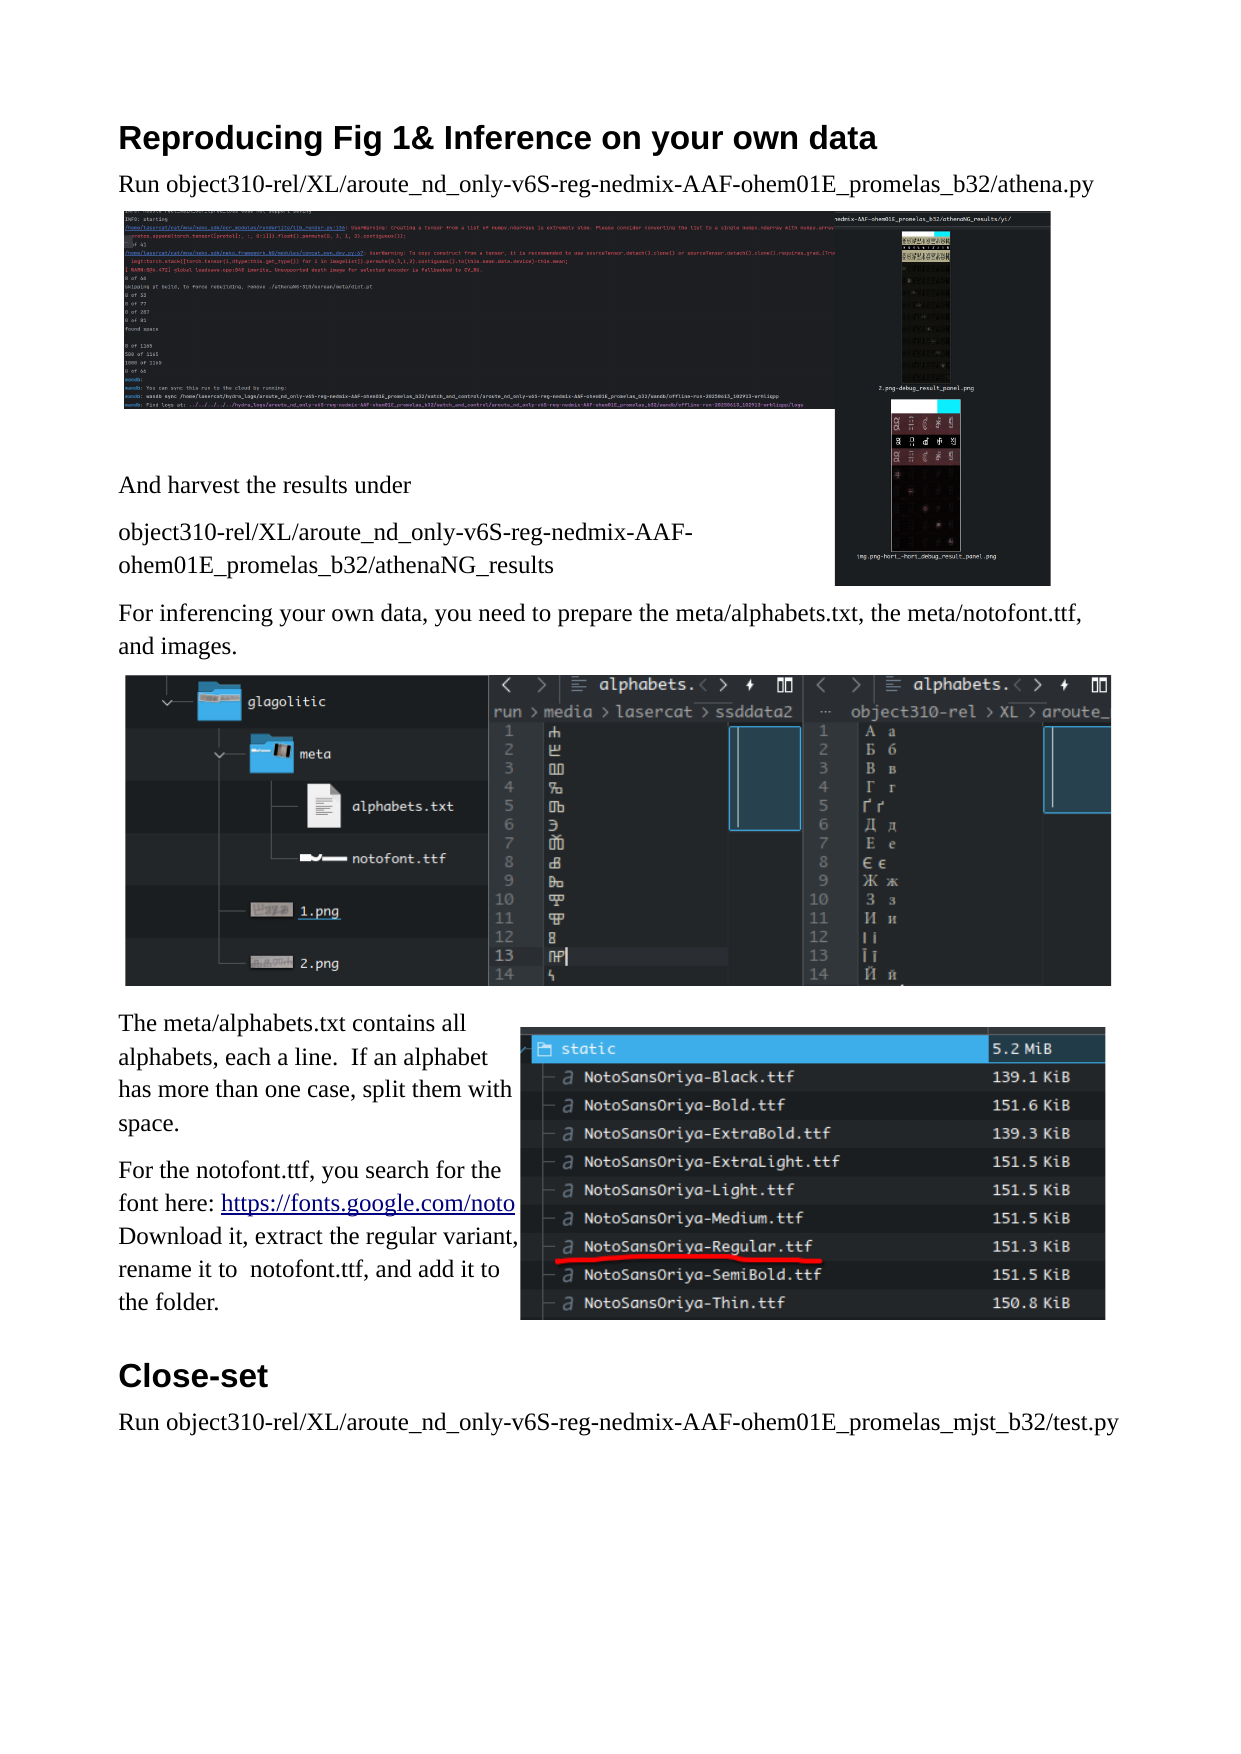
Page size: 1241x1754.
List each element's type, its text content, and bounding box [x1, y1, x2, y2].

subtitle Close-set [118, 1356, 1122, 1394]
text object310-rel/XL/aroute_nd_only-v6S-reg-nedmix-AAF-ohem01E_promelas_b32/athenaNG_results [118, 517, 834, 579]
text Run object310-rel/XL/aroute_nd_only-v6S-reg-nedmix-AAF-ohem01E_promelas_mjst_b32/test.py [118, 1407, 1122, 1435]
subtitle Reproducing Fig 1& Inference on your own data [118, 118, 1122, 157]
picture [520, 1027, 1106, 1320]
text [1051, 517, 1122, 579]
text [1051, 470, 1122, 498]
text And harvest the results under [118, 470, 834, 498]
text Run object310-rel/XL/aroute_nd_only-v6S-reg-nedmix-AAF-ohem01E_promelas_b32/athena.py [118, 169, 1122, 198]
text For the notofont.ttf, you search for the font here: https://fonts.google.com/noto Download it, extract the regular variant, rename it to notofont.ttf, and add it to the folder. [118, 1155, 520, 1316]
picture [125, 675, 1112, 986]
text The meta/alphabets.txt contains all alphabets, each a line. If an alphabet has more than one case, split them with space. [118, 679, 1122, 1136]
text For inferencing your own data, you need to prepare the meta/alphabets.txt, the meta/notofont.ttf, and images. [118, 598, 1122, 660]
picture [124, 211, 1051, 586]
